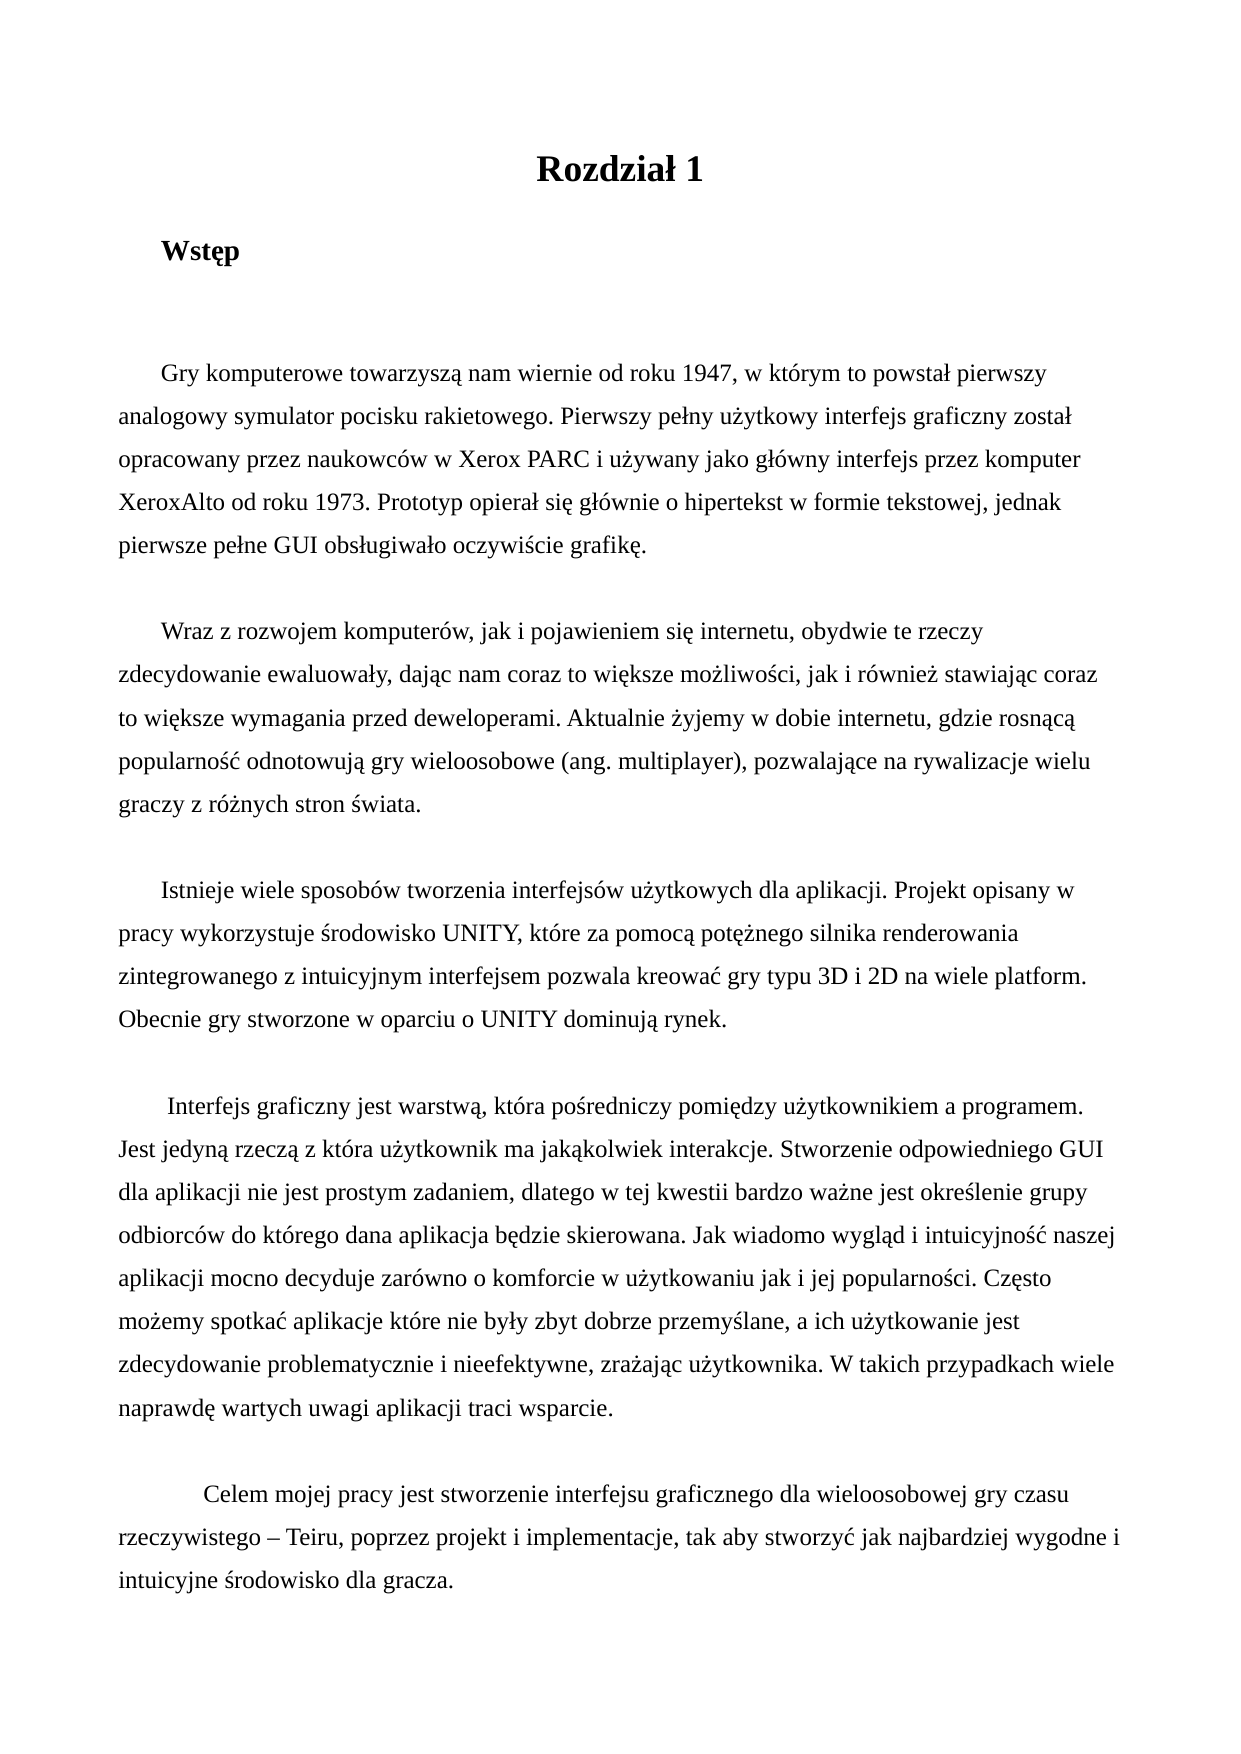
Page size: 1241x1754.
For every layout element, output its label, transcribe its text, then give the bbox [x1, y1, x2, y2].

text Istnieje wiele sposobów tworzenia interfejsów użytkowych dla aplikacji. Projekt opisany w pracy wykorzystuje środowisko UNITY, które za pomocą potężnego silnika renderowania zintegrowanego z intuicyjnym interfejsem pozwala kreować gry typu 3D i 2D na wiele platform. [118, 875, 1122, 990]
text Wstęp [118, 233, 1122, 267]
text Obecnie gry stworzone w oparciu o UNITY dominują rynek. [118, 1004, 1122, 1033]
text Interfejs graficzny jest warstwą, która pośredniczy pomiędzy użytkownikiem a programem. Jest jedyną rzeczą z która użytkownik ma jakąkolwiek interakcje. Stworzenie odpowiedniego GUI dla aplikacji nie jest prostym zadaniem, dlatego w tej kwestii bardzo ważne jest określenie grupy odbiorców do którego dana aplikacja będzie skierowana. Jak wiadomo wygląd i intuicyjność naszej aplikacji mocno decyduje zarówno o komforcie w użytkowaniu jak i jej popularności. Często możemy spotkać aplikacje które nie były zbyt dobrze przemyślane, a ich użytkowanie jest zdecydowanie problematycznie i nieefektywne, zrażając użytkownika. W takich przypadkach wiele naprawdę wartych uwagi aplikacji traci wsparcie. [118, 1091, 1122, 1421]
text Wraz z rozwojem komputerów, jak i pojawieniem się internetu, obydwie te rzeczy zdecydowanie ewaluowały, dając nam coraz to większe możliwości, jak i również stawiając coraz to większe wymagania przed deweloperami. Aktualnie żyjemy w dobie internetu, gdzie rosnącą popularność odnotowują gry wieloosobowe (ang. multiplayer), pozwalające na rywalizacje wielu graczy z różnych stron świata. [118, 616, 1122, 818]
text Rozdział 1 [118, 147, 1122, 190]
text Celem mojej pracy jest stworzenie interfejsu graficznego dla wieloosobowej gry czasu rzeczywistego – Teiru, poprzez projekt i implementacje, tak aby stworzyć jak najbardziej wygodne i intuicyjne środowisko dla gracza. [118, 1479, 1122, 1594]
text Gry komputerowe towarzyszą nam wiernie od roku 1947, w którym to powstał pierwszy analogowy symulator pocisku rakietowego. Pierwszy pełny użytkowy interfejs graficzny został opracowany przez naukowców w Xerox PARC i używany jako główny interfejs przez komputer XeroxAlto od roku 1973. Prototyp opierał się głównie o hipertekst w formie tekstowej, jednak pierwsze pełne GUI obsługiwało oczywiście grafikę. [118, 358, 1122, 559]
